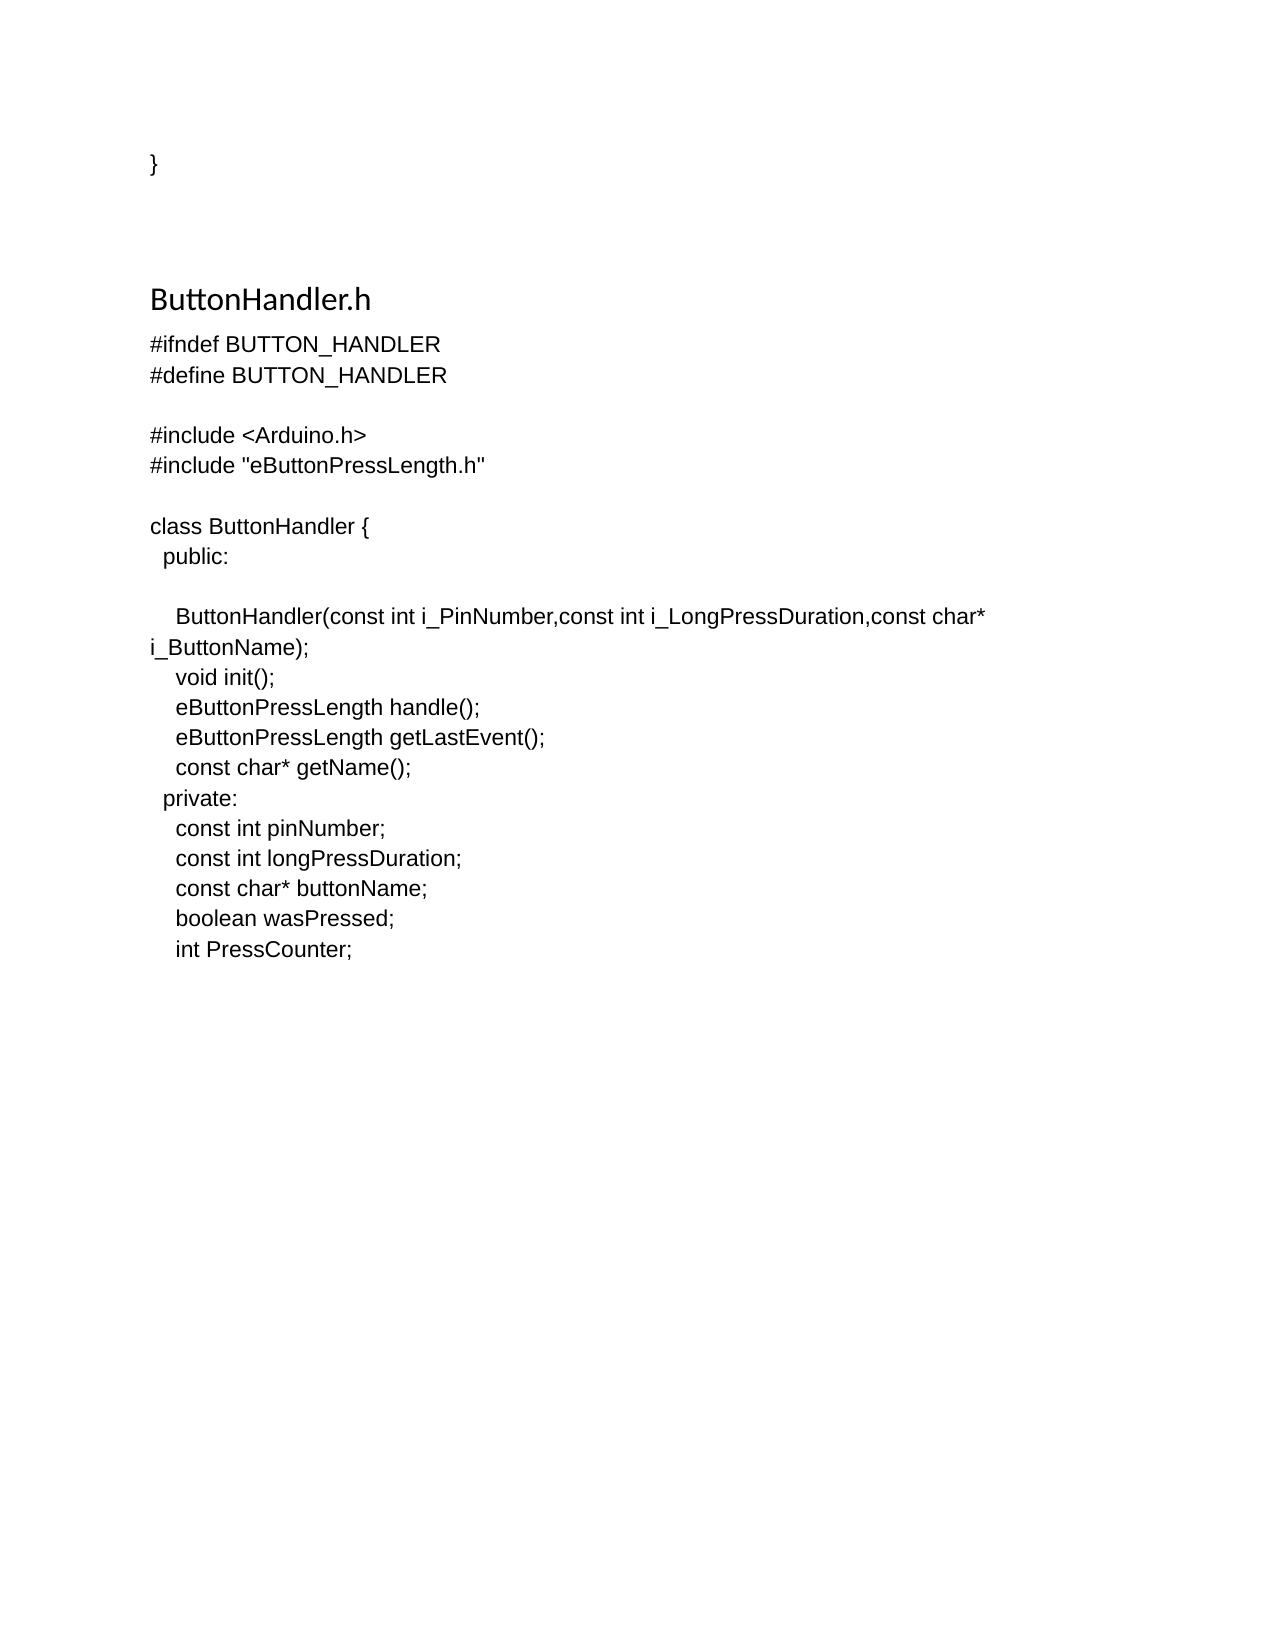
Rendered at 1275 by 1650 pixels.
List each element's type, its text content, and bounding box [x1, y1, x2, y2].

text const char* getName(); [150, 754, 1125, 781]
text const int longPressDuration; [150, 845, 1125, 871]
text boolean wasPressed; [150, 905, 1125, 932]
text eButtonPressLength handle(); [150, 694, 1125, 720]
text #define BUTTON_HANDLER [150, 362, 1125, 388]
text } [150, 150, 1125, 176]
text #ifndef BUTTON_HANDLER [150, 331, 1125, 358]
subtitle ButtonHandler.h [150, 278, 1125, 319]
text ButtonHandler(const int i_PinNumber,const int i_LongPressDuration,const char* i_ButtonName); [150, 603, 1125, 660]
text private: [150, 784, 1125, 811]
text #include "eButtonPressLength.h" [150, 452, 1125, 478]
text const int pinNumber; [150, 815, 1125, 841]
text public: [150, 543, 1125, 569]
text const char* buttonName; [150, 875, 1125, 901]
text class ButtonHandler { [150, 513, 1125, 539]
text eButtonPressLength getLastEvent(); [150, 724, 1125, 750]
text int PressCounter; [150, 936, 1125, 962]
text #include <Arduino.h> [150, 422, 1125, 448]
text void init(); [150, 664, 1125, 690]
